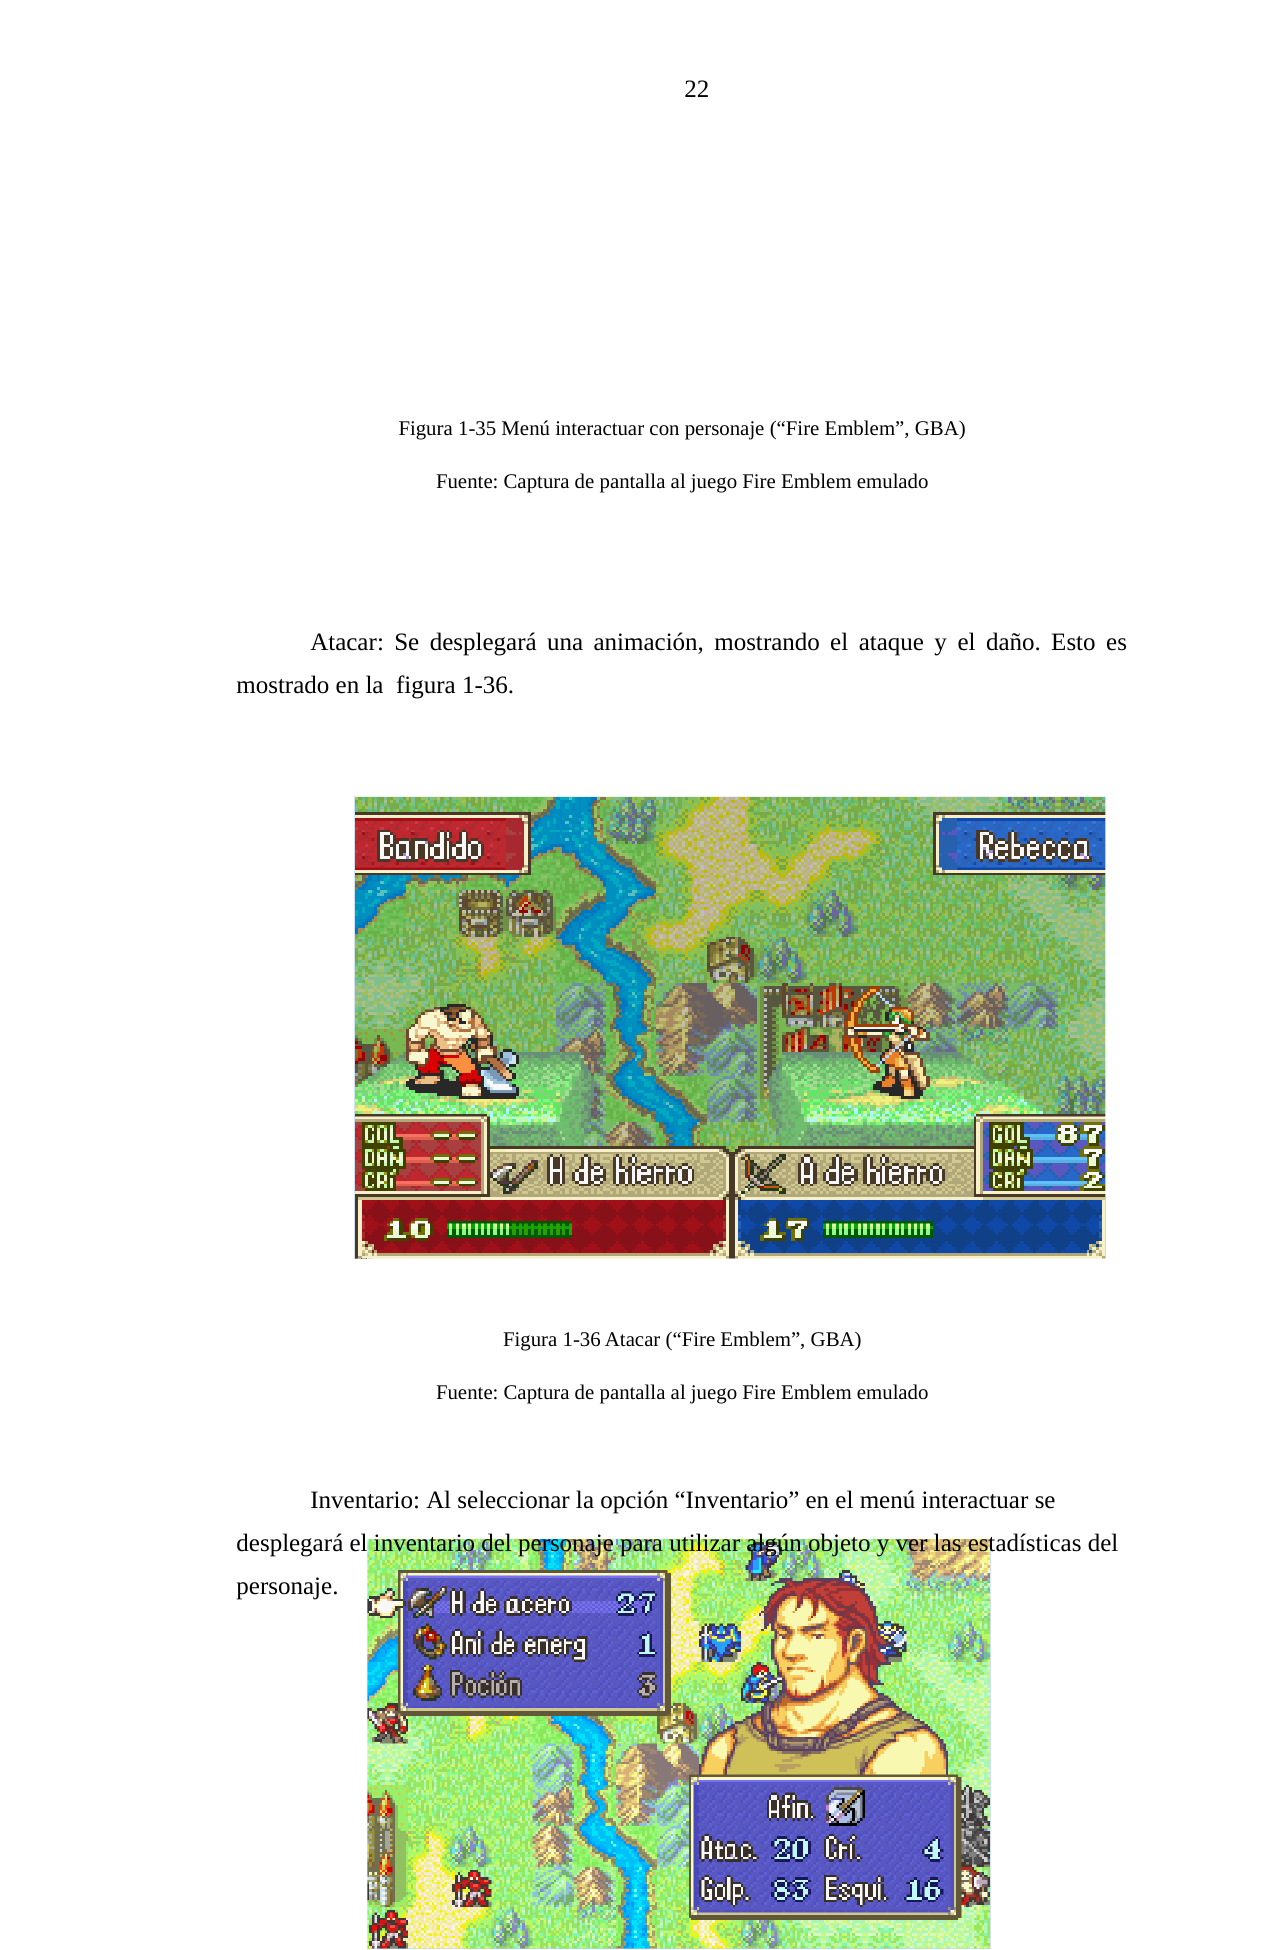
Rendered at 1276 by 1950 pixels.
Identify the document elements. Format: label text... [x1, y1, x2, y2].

text Fuente: Captura de pantalla al juego Fire Emblem emulado [236, 1379, 1128, 1404]
text Inventario: Al seleccionar la opción “Inventario” en el menú interactuar se desplegará el inventario del personaje para utilizar algún objeto y ver las estadísticas del personaje. [236, 1485, 1128, 1600]
text Atacar: Se desplegará una animación, mostrando el ataque y el daño. Esto es mostrado en la figura 1-36. [236, 627, 1128, 699]
text Figura 1-35 Menú interactuar con personaje (“Fire Emblem”, GBA) [236, 416, 1128, 440]
text Figura 1-36 Atacar (“Fire Emblem”, GBA) [236, 1327, 1128, 1351]
text Fuente: Captura de pantalla al juego Fire Emblem emulado [236, 469, 1128, 493]
